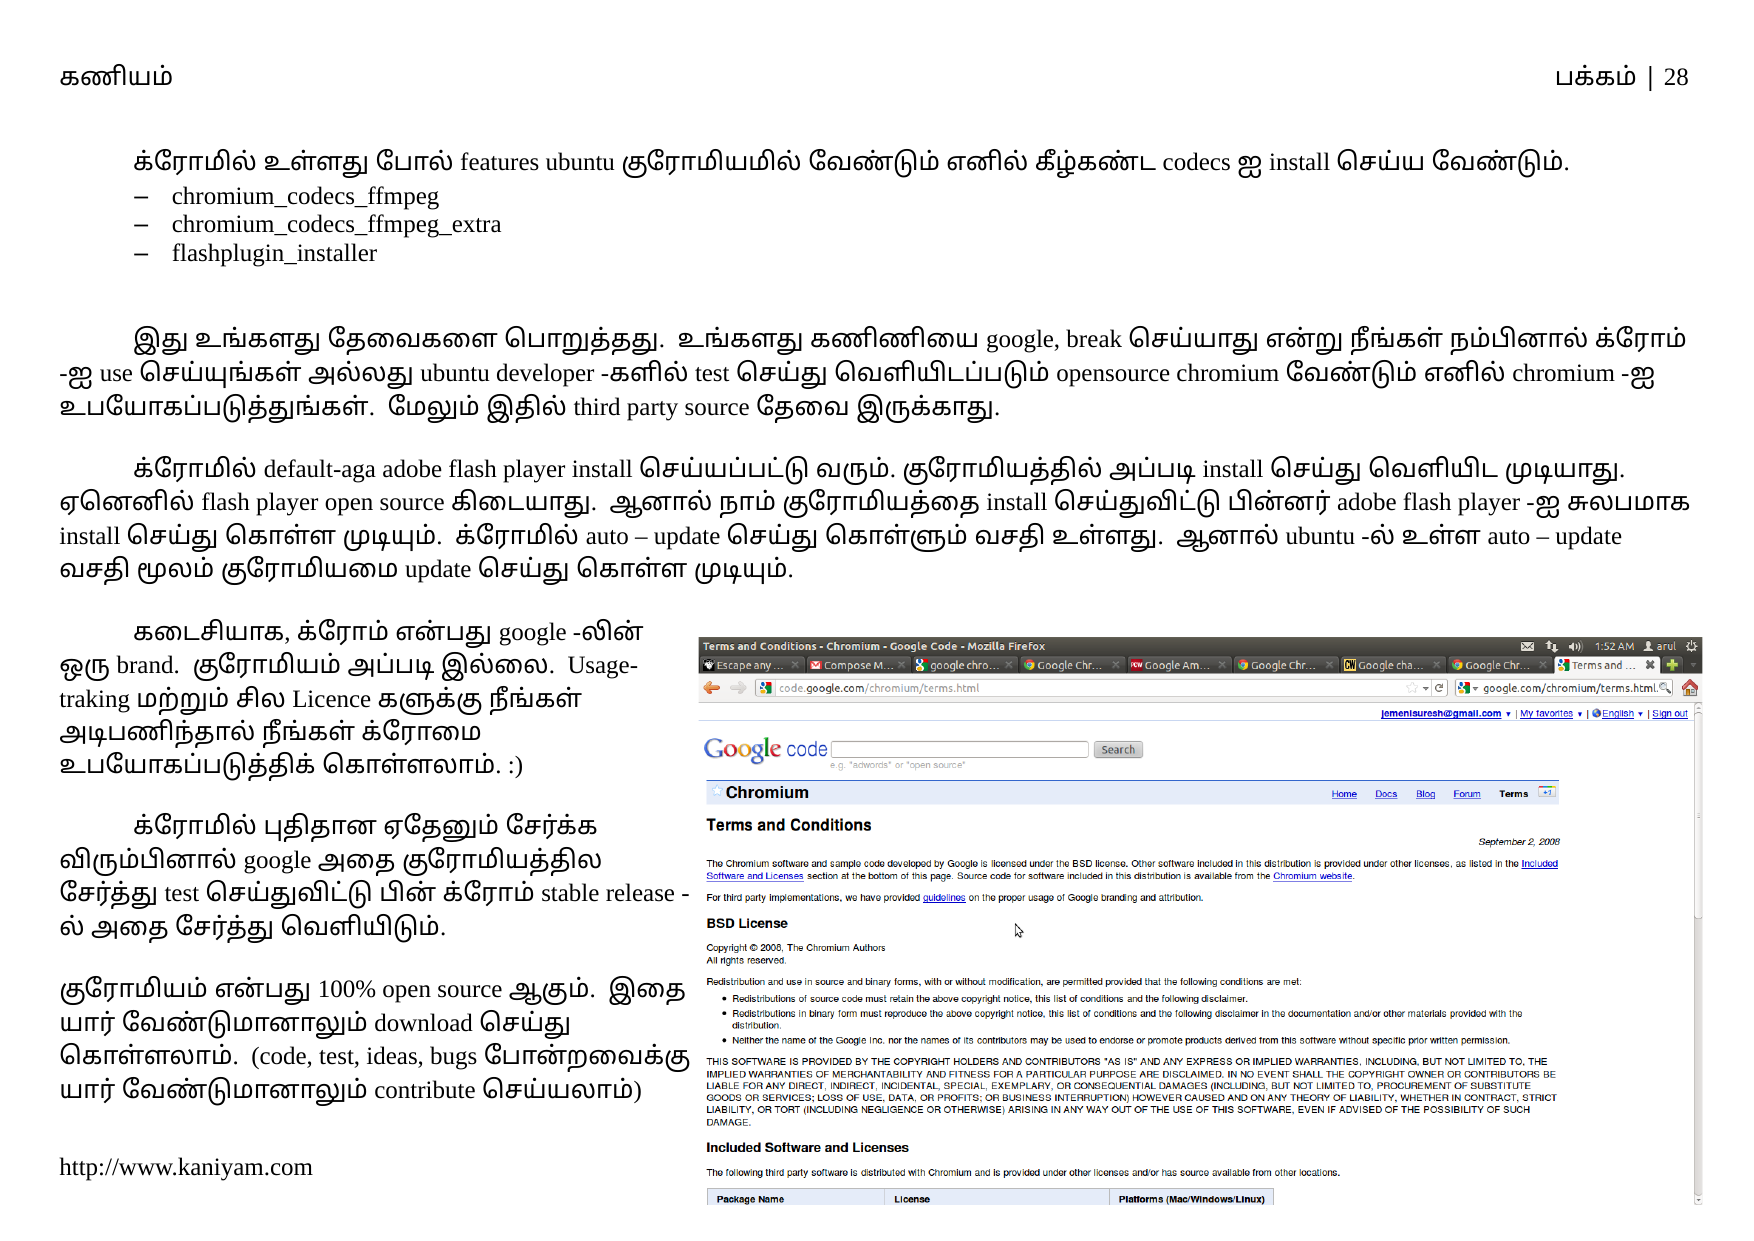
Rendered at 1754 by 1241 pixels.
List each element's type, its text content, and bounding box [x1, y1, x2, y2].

text குரோமியம் என்பது 100% open source ஆகும். இதை யார் வேண்டுமானாலும் download செய்து கொள்ளலாம். (code, test, ideas, bugs போன்றவைக்கு யார் வேண்டுமானாலும் contribute செய்யலாம்) [59, 946, 698, 1108]
text க்ரோமில் உள்ளது போல் features ubuntu குரோமியமில் வேண்டும் எனில் கீழ்கண்ட codecs ஐ install செய்ய வேண்டும். [59, 147, 1695, 181]
text க்ரோமில் default-aga adobe flash player install செய்யப்பட்டு வரும். குரோமியத்தில் அப்படி install செய்து வெளியிட முடியாது. ஏனெனில் flash player open source கிடையாது. ஆனால் நாம் குரோமியத்தை install செய்துவிட்டு பின்னர் adobe flash player -ஐ சுலபமாக install செய்து கொள்ள முடியும். க்ரோமில் auto – update செய்து கொள்ளும் வசதி உள்ளது. ஆனால் ubuntu -ல் உள்ள auto – update வசதி மூலம் குரோமியமை update செய்து கொள்ள முடியும். [59, 454, 1695, 588]
text இது உங்களது தேவைகளை பொறுத்தது. உங்களது கணிணியை google, break செய்யாது என்று நீங்கள் நம்பினால் க்ரோம் -ஐ use செய்யுங்கள் அல்லது ubuntu developer -களில் test செய்து வெளியிடப்படும் opensource chromium வேண்டும் எனில் chromium -ஐ உபயோகப்படுத்துங்கள். மேலும் இதில் third party source தேவை இருக்காது. [59, 324, 1695, 425]
picture [698, 637, 1703, 1205]
list chromium_codecs_ffmpeg [134, 181, 1695, 209]
text க்ரோமில் புதிதான ஏதேனும் சேர்க்க விரும்பினால் google அதை குரோமியத்தில சேர்த்து test செய்துவிட்டு பின் க்ரோம் stable release -ல் அதை சேர்த்து வெளியிடும். [59, 812, 698, 946]
list flashplugin_installer [134, 238, 1695, 267]
text கடைசியாக, க்ரோம் என்பது google -லின் ஒரு brand. குரோமியம் அப்படி இல்லை. Usage-traking மற்றும் சில Licence களுக்கு நீங்கள் அடிபணிந்தால் நீங்கள் க்ரோமை உபயோகப்படுத்திக் கொள்ளலாம். :) [59, 617, 1695, 784]
list chromium_codecs_ffmpeg_extra [134, 209, 1695, 238]
